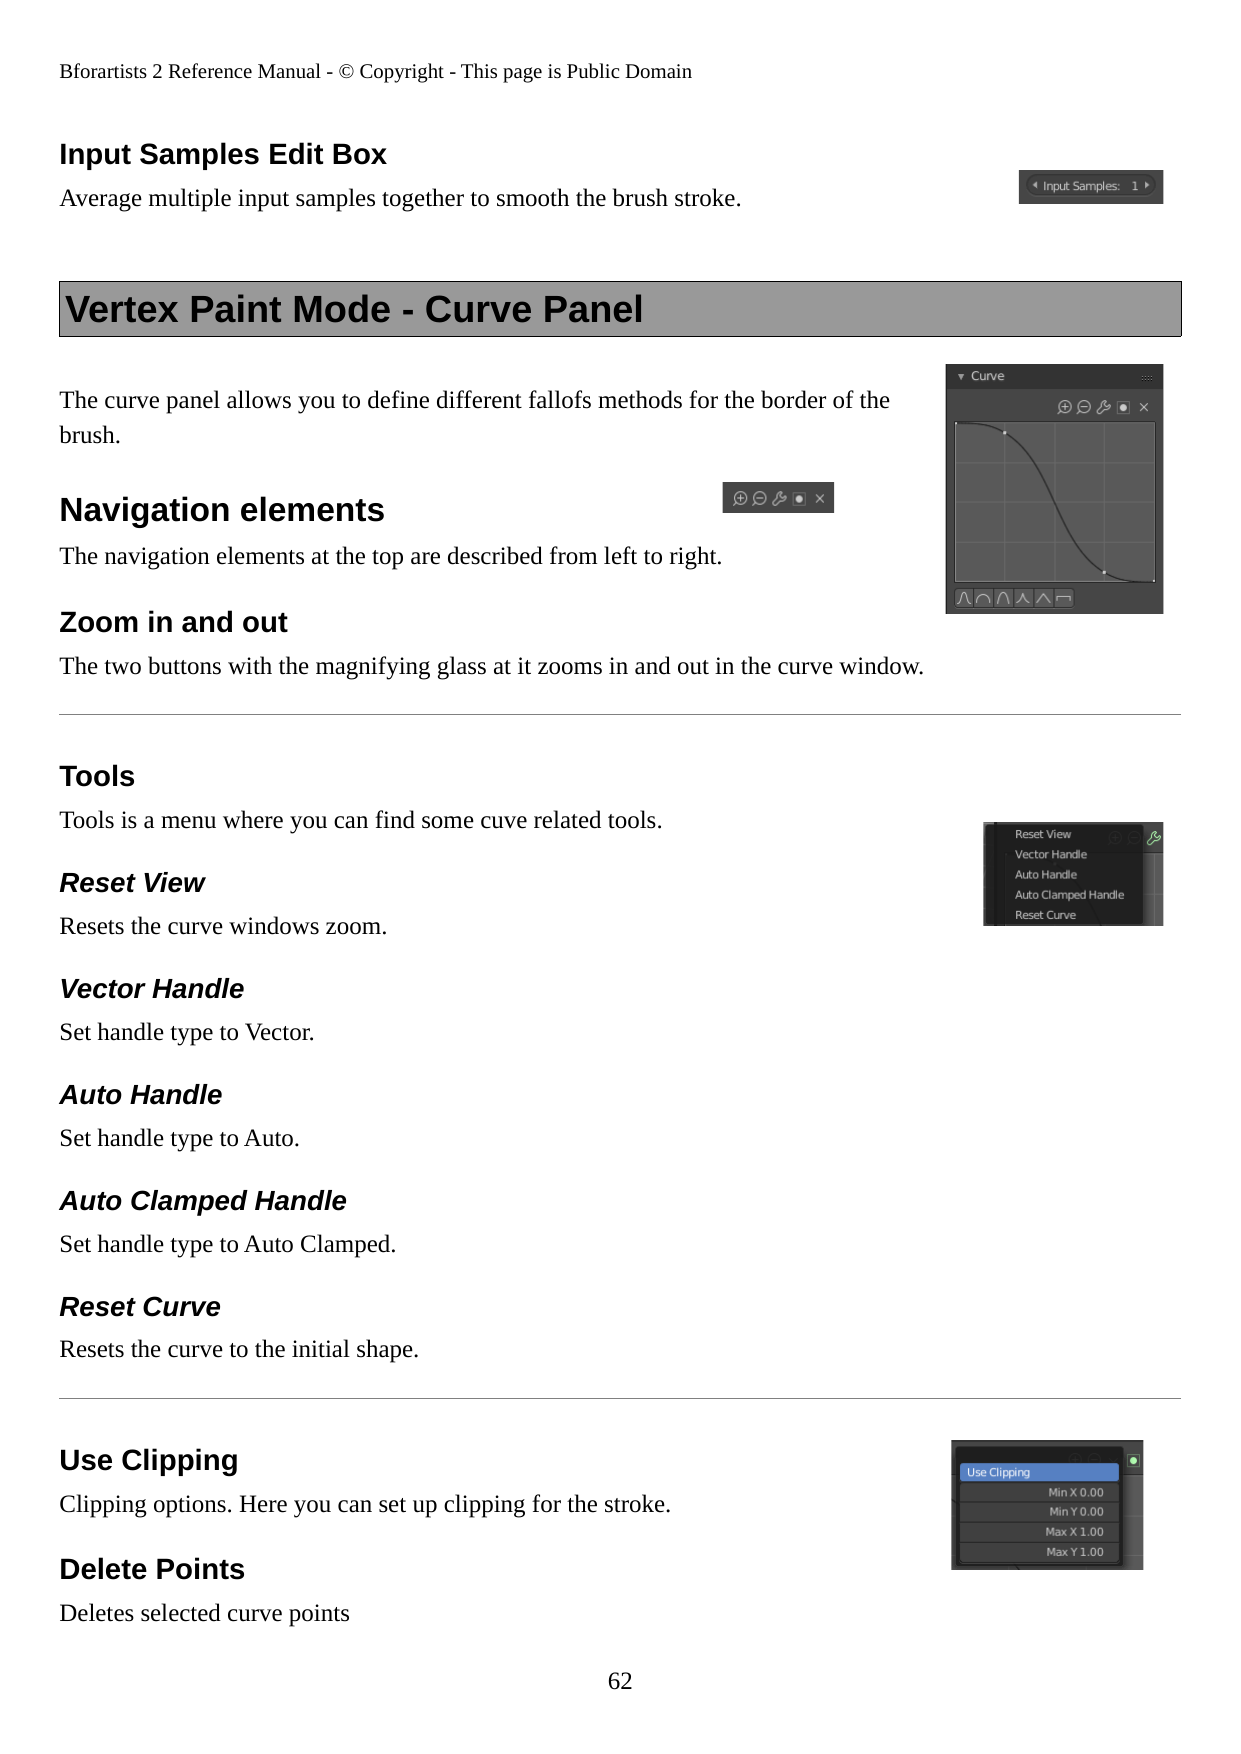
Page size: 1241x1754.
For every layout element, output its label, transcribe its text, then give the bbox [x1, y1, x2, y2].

text Resets the curve to the initial shape. [59, 1334, 1181, 1363]
text The two buttons with the magnifying glass at it zooms in and out in the curve window. [59, 651, 1181, 679]
subtitle Vector Handle [59, 972, 1181, 1004]
table_header Vertex Paint Mode - Curve Panel [60, 282, 1181, 336]
text Tools is a menu where you can find some cuve related tools. [59, 805, 1181, 834]
picture [951, 1440, 1144, 1570]
text Set handle type to Auto. [59, 1123, 1181, 1151]
picture [1018, 170, 1164, 204]
text Clipping options. Here you can set up clipping for the stroke. [59, 1489, 951, 1517]
subtitle Use Clipping [59, 1442, 951, 1476]
subtitle Reset View [59, 866, 983, 898]
text Deletes selected curve points [59, 1598, 1181, 1627]
subtitle Reset Curve [59, 1290, 1181, 1322]
subtitle Delete Points [59, 1552, 1181, 1586]
subtitle [1164, 866, 1181, 898]
subtitle Tools [59, 759, 1181, 792]
text Resets the curve windows zoom. [59, 911, 1181, 939]
text Set handle type to Auto Clamped. [59, 1229, 1181, 1257]
subtitle [1144, 1442, 1181, 1476]
subtitle [1164, 490, 1181, 528]
text Set handle type to Vector. [59, 1017, 1181, 1046]
subtitle Auto Clamped Handle [59, 1184, 1181, 1216]
picture [945, 364, 1164, 614]
text Average multiple input samples together to smooth the brush stroke. [59, 183, 1181, 212]
text The curve panel allows you to define different fallofs methods for the border of the brush. [59, 385, 945, 449]
picture [983, 822, 1164, 926]
subtitle Input Samples Edit Box [59, 137, 1181, 170]
picture [722, 482, 835, 513]
subtitle Auto Handle [59, 1078, 1181, 1110]
subtitle Navigation elements [59, 490, 945, 528]
subtitle Zoom in and out [59, 604, 1181, 638]
text The navigation elements at the top are described from left to right. [59, 541, 945, 570]
